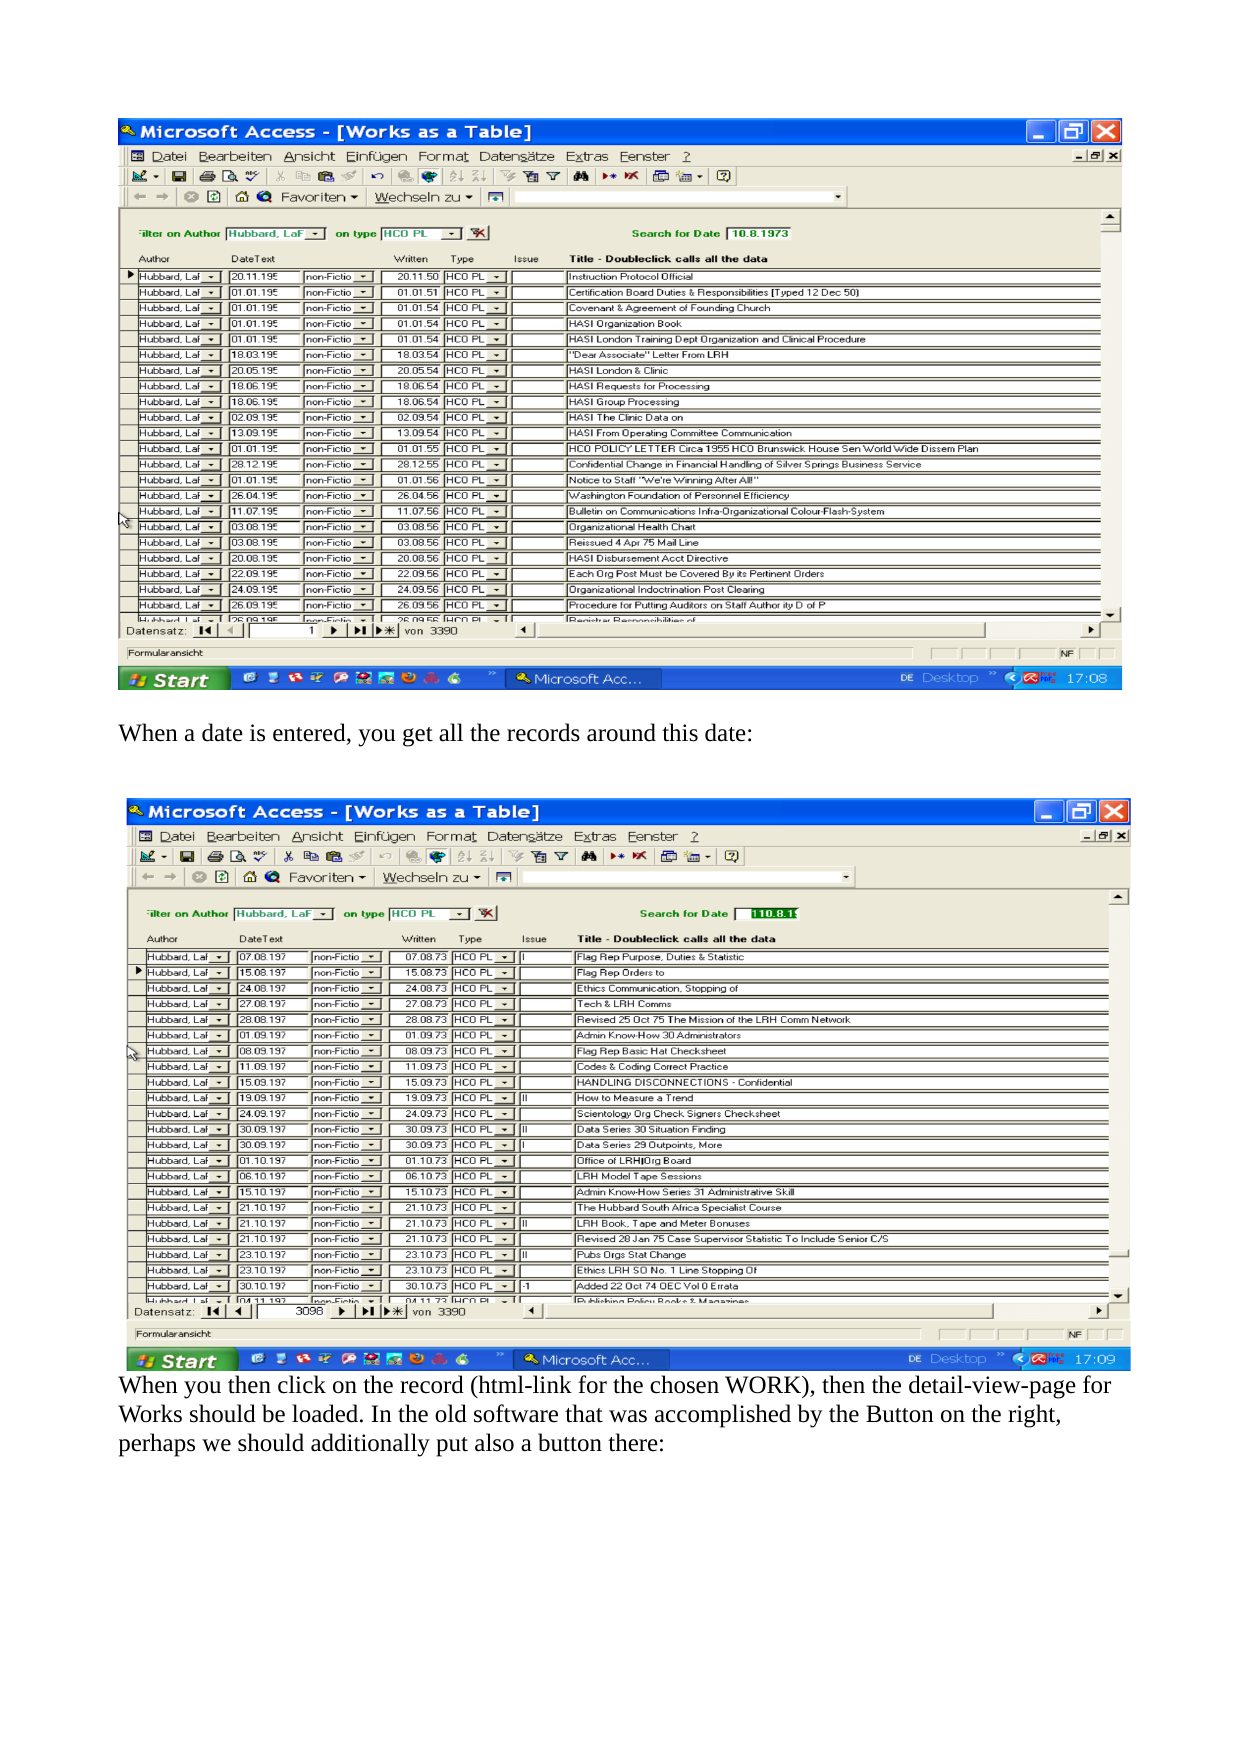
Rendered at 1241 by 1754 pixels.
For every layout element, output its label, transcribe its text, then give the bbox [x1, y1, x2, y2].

picture [126, 798, 1131, 1371]
text When you then click on the record (html-link for the chosen WORK), then the detail-view-page for Works should be loaded. In the old software that was accomplished by the Button on the right, perhaps we should additionally put also a button there: [118, 1182, 1122, 1456]
text When a date is entered, you get all the records around this date: [118, 718, 1122, 747]
picture [118, 118, 1123, 690]
